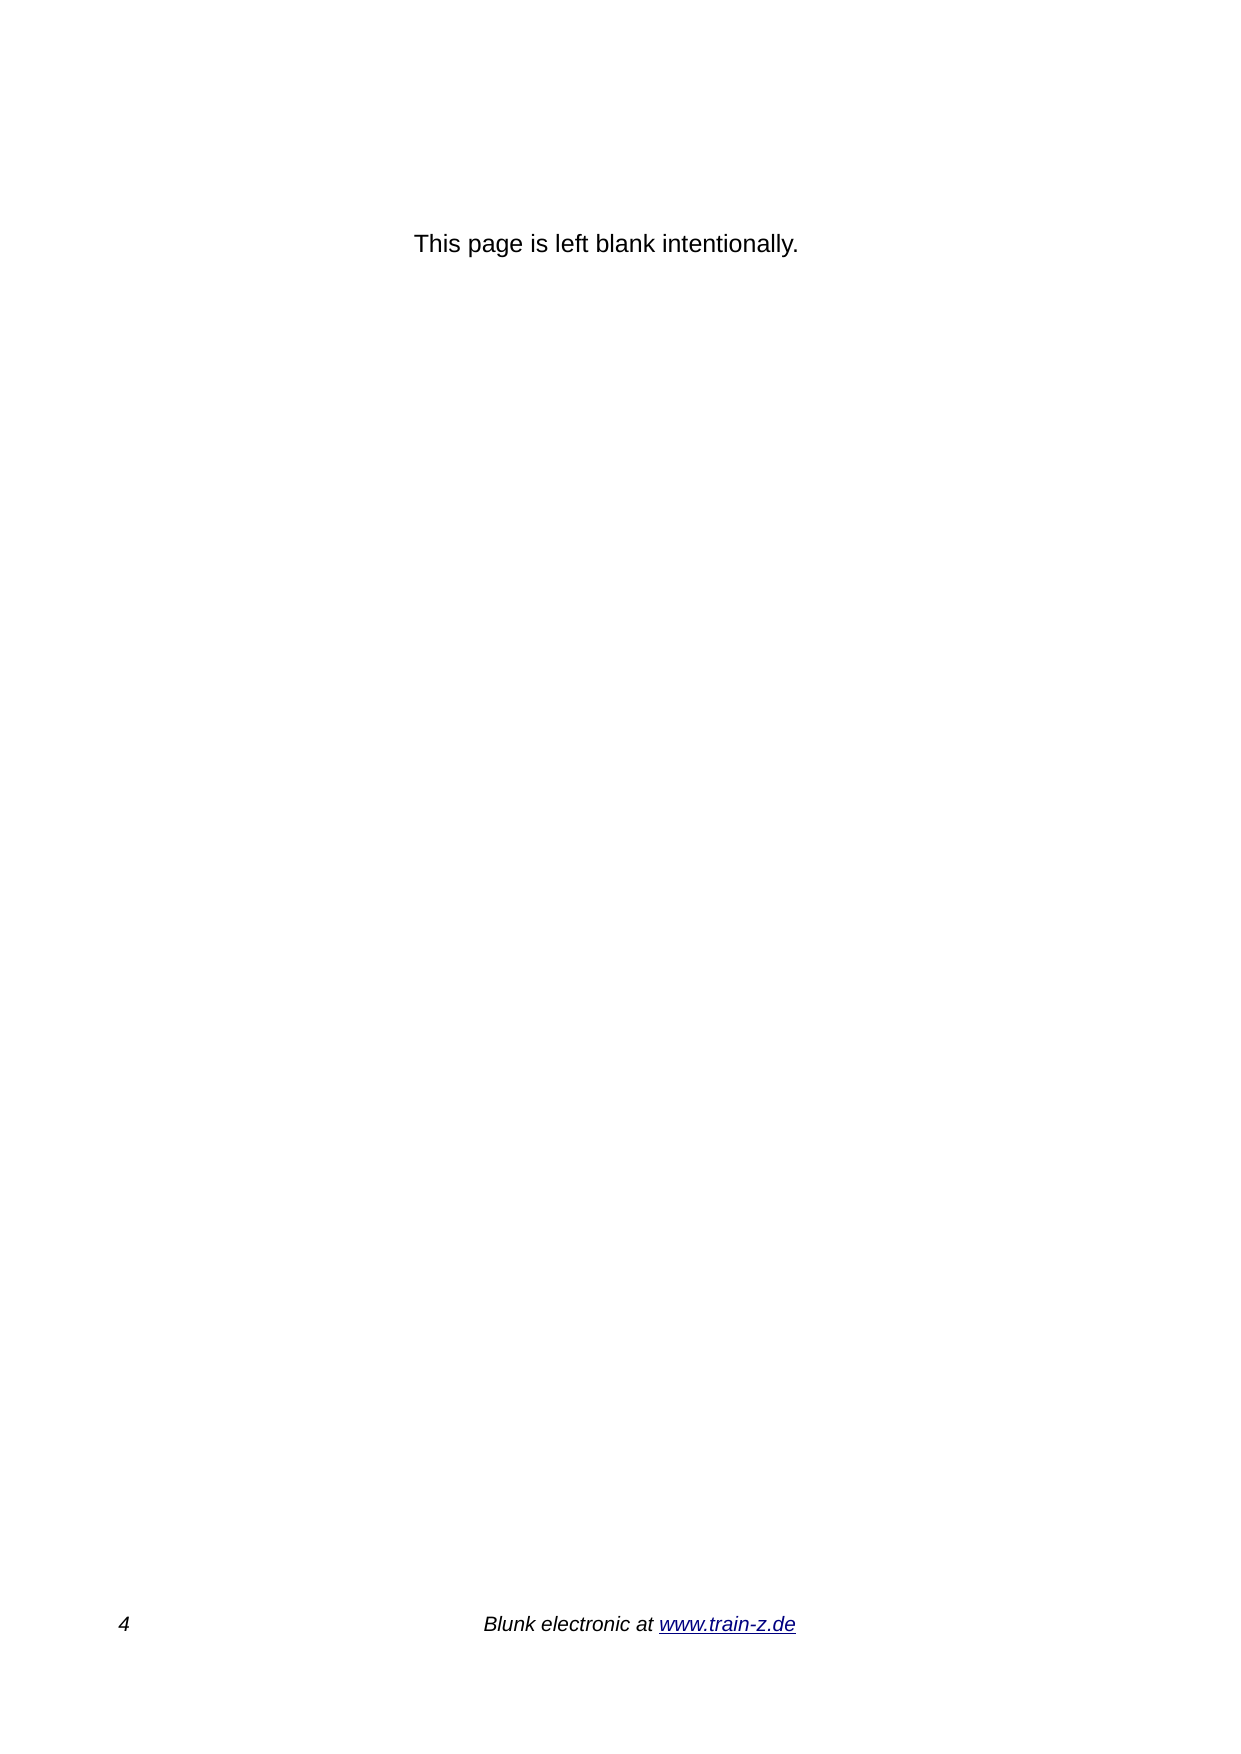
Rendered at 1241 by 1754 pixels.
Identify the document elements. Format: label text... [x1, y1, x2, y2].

text This page is left blank intentionally. [118, 229, 1122, 258]
